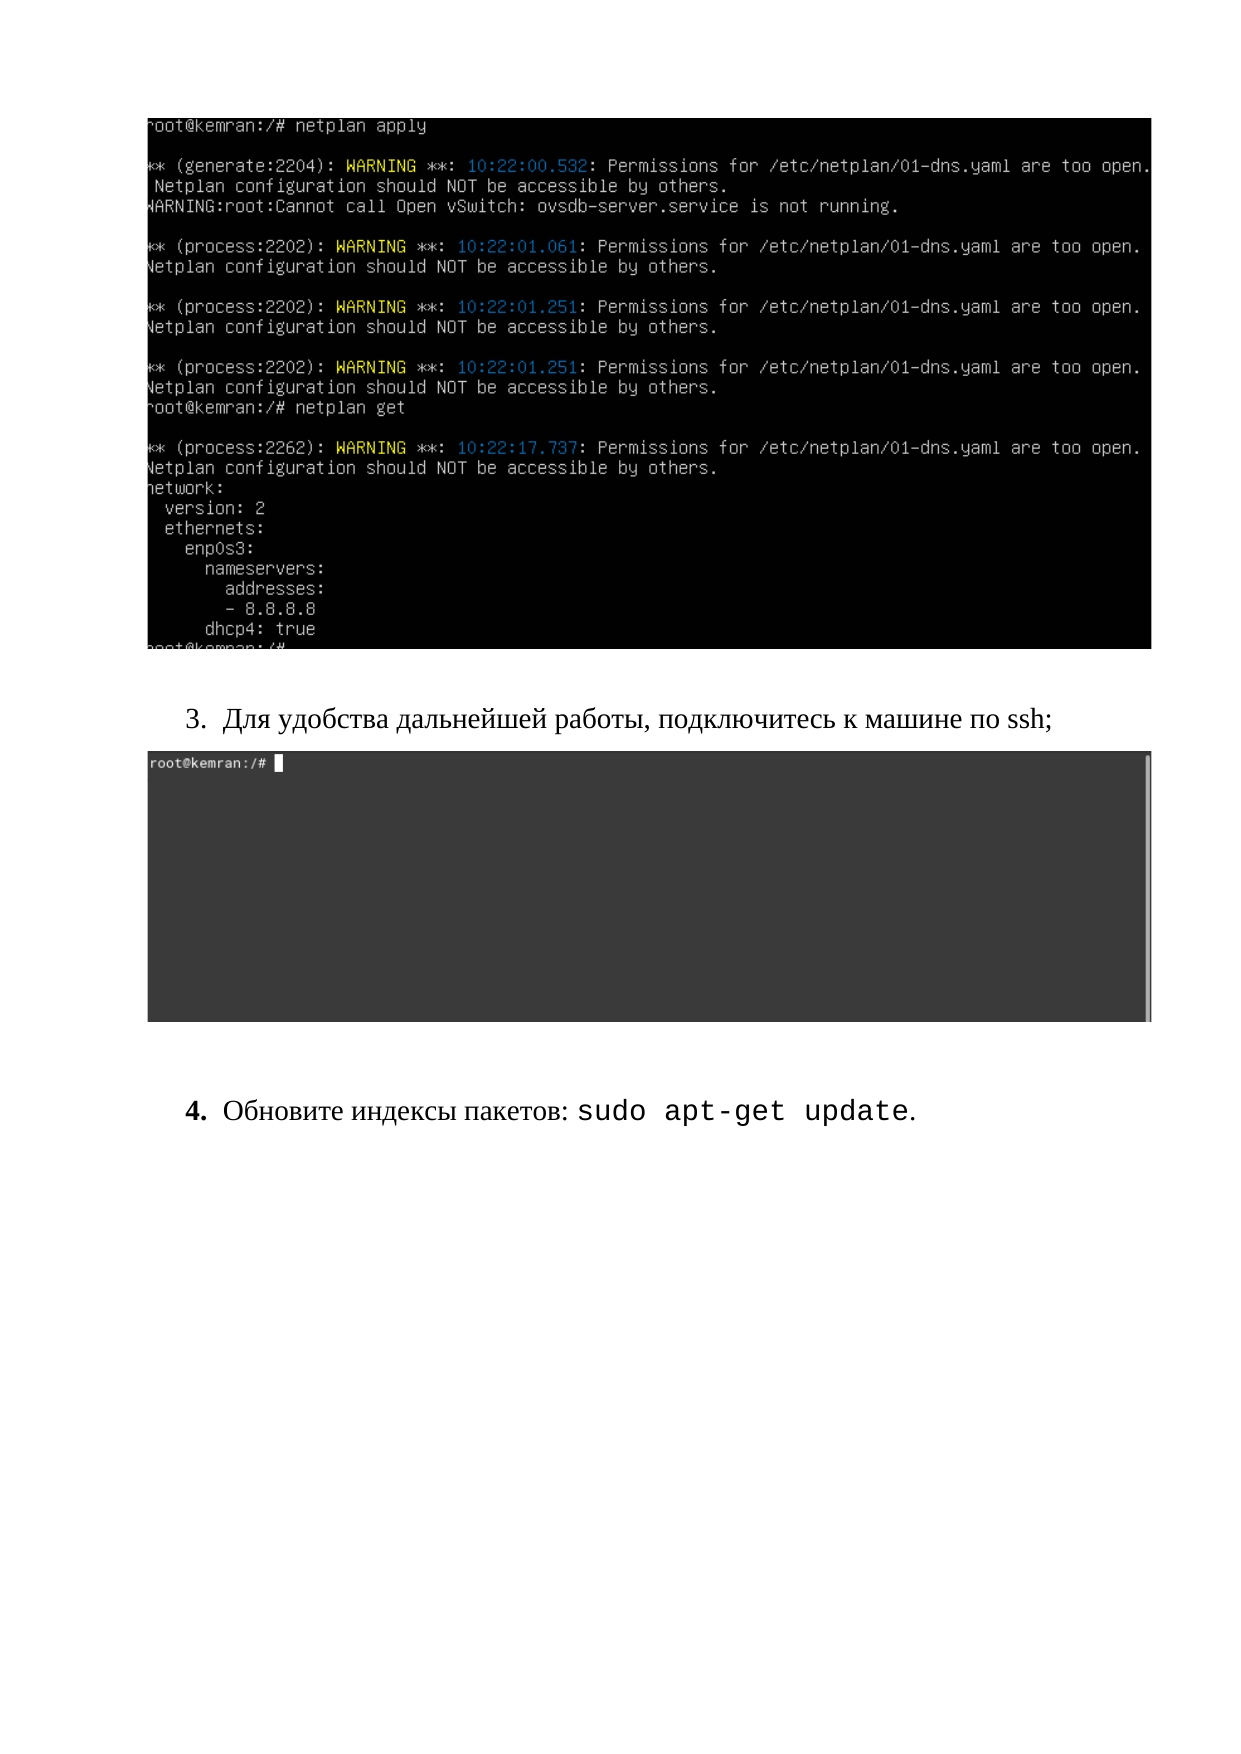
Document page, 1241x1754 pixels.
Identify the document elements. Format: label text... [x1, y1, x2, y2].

picture [147, 751, 1152, 1022]
list Обновите индексы пакетов: sudo apt-get update. [185, 1093, 1152, 1129]
list Для удобства дальнейшей работы, подключитесь к машине по ssh; [185, 701, 1152, 734]
picture [147, 118, 1152, 649]
